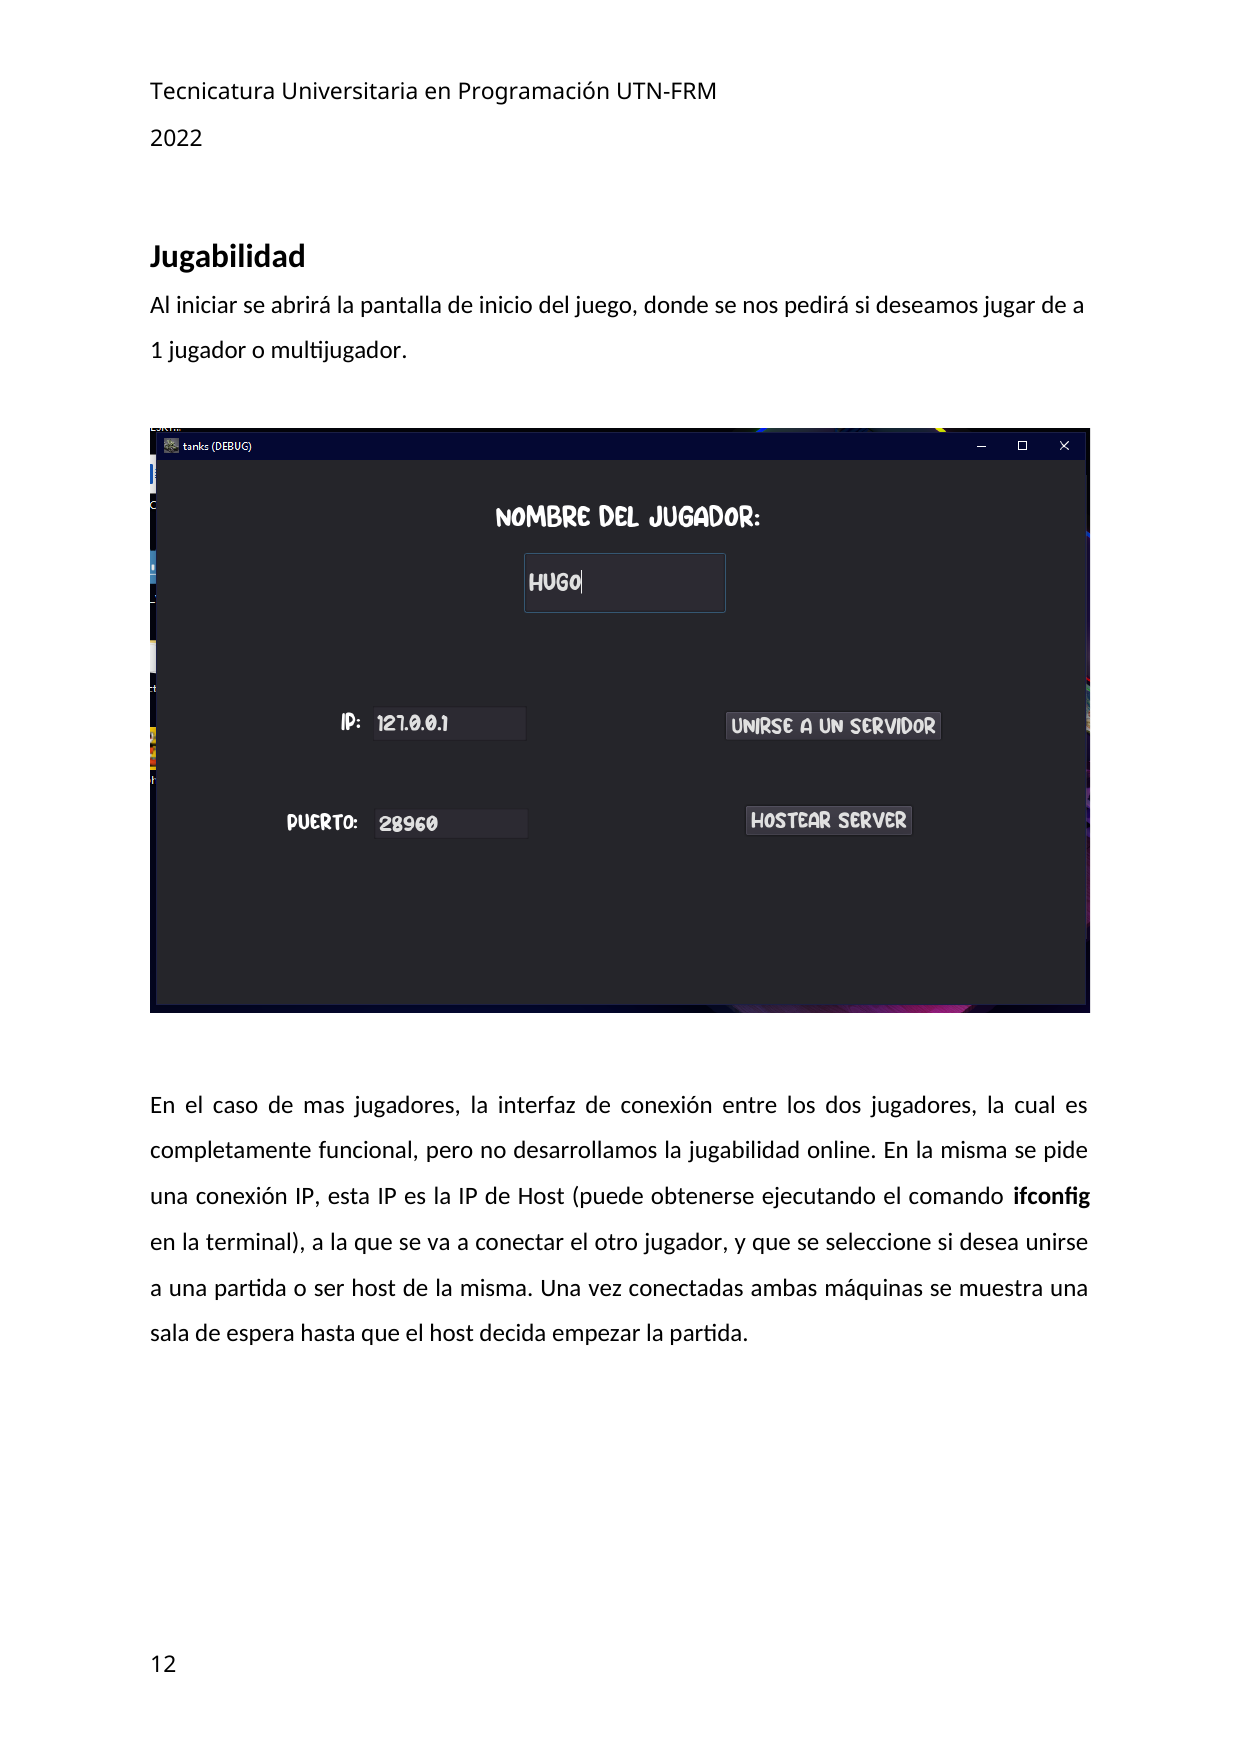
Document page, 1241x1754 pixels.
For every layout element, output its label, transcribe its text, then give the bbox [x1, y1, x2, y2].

text Al iniciar se abrirá la pantalla de inicio del juego, donde se nos pedirá si deseamos jugar de a 1 jugador o multijugador. [150, 289, 1090, 365]
picture [150, 428, 1091, 1013]
text En el caso de mas jugadores, la interfaz de conexión entre los dos jugadores, la cual es completamente funcional, pero no desarrollamos la jugabilidad online. En la misma se pide una conexión IP, esta IP es la IP de Host (puede obtenerse ejecutando el comando ifconfig en la terminal), a la que se va a conectar el otro jugador, y que se seleccione si desea unirse a una partida o ser host de la misma. Una vez conectadas ambas máquinas se muestra una sala de espera hasta que el host decida empezar la partida. [150, 1089, 1090, 1348]
subtitle Jugabilidad [150, 236, 1090, 276]
